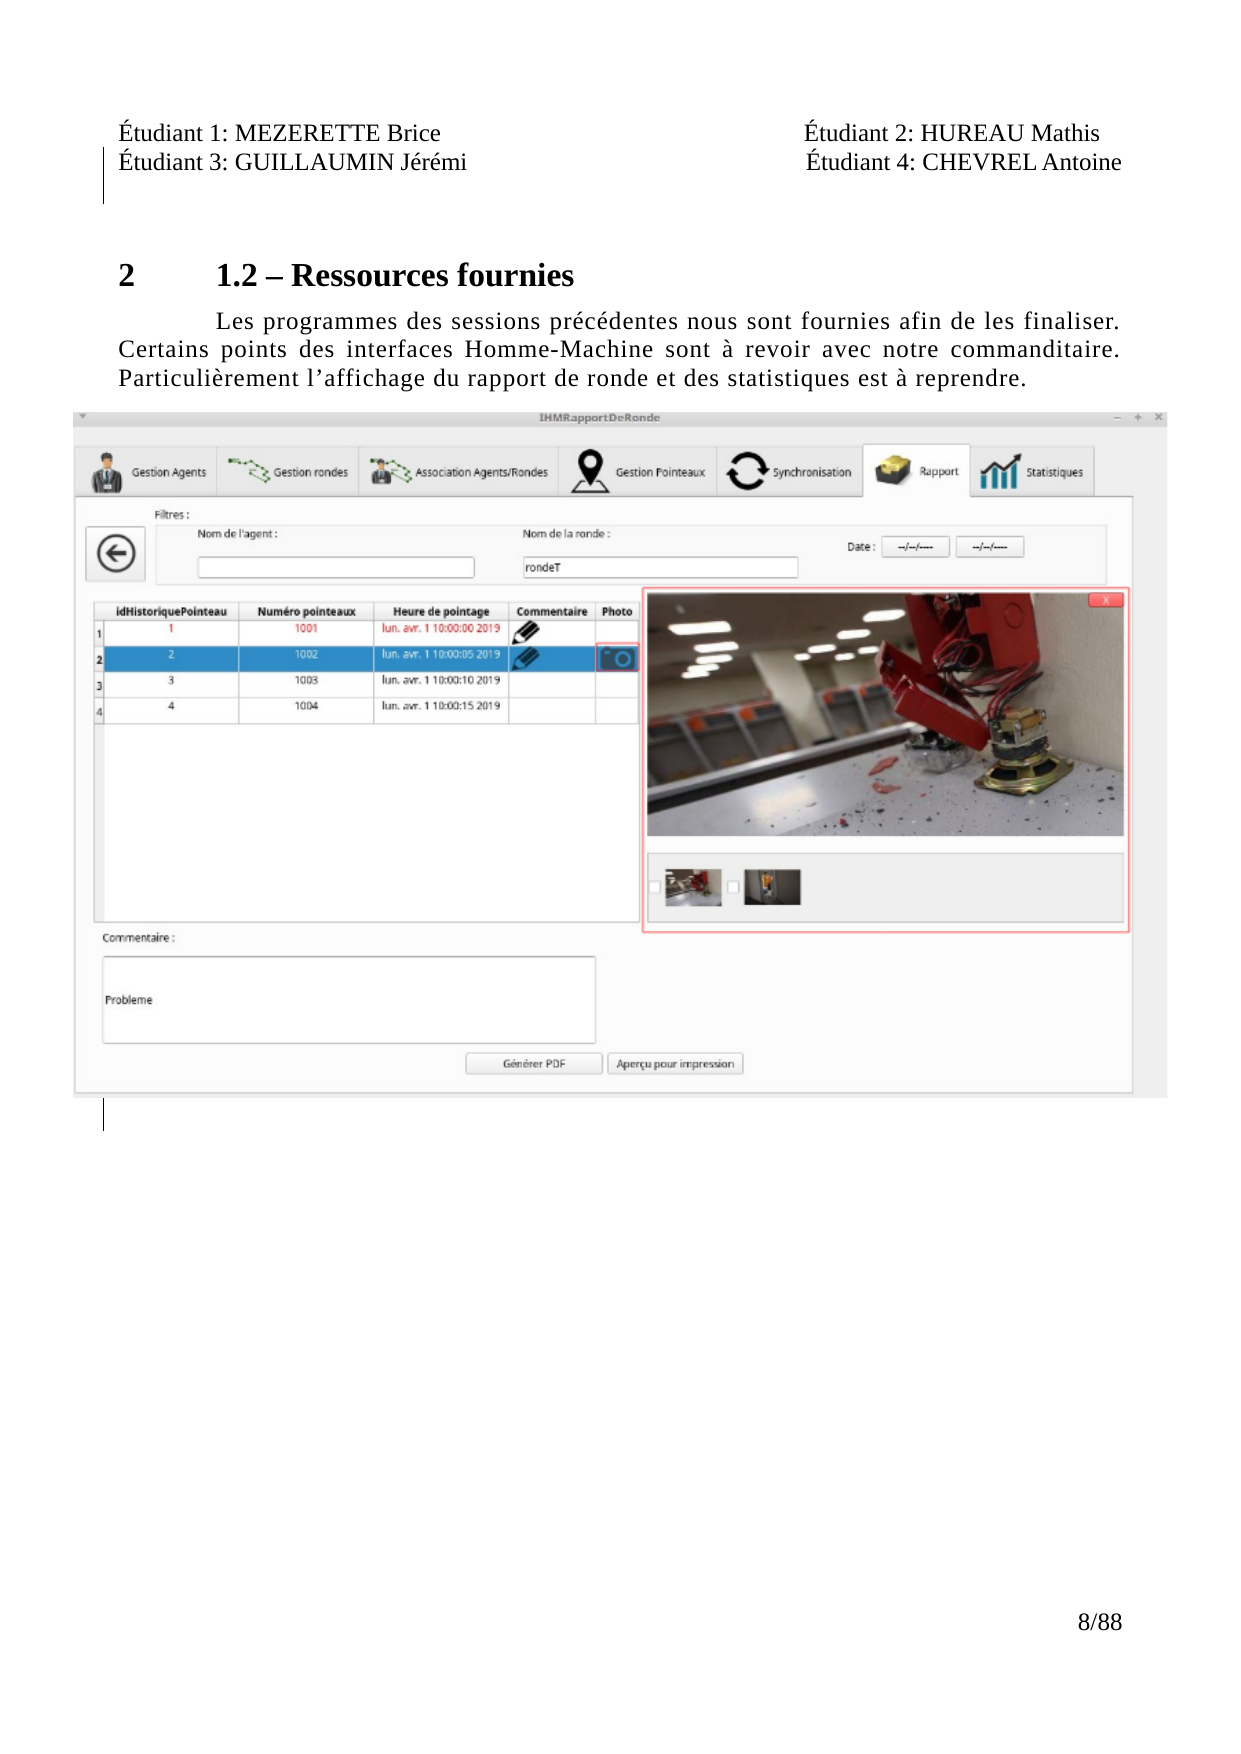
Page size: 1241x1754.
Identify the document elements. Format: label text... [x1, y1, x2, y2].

picture [73, 412, 1168, 1098]
text Les programmes des sessions précédentes nous sont fournies afin de les finaliser. Certains points des interfaces Homme-Machine sont à revoir avec notre commanditaire. Particulièrement l’affichage du rapport de ronde et des statistiques est à reprendre. [118, 306, 1122, 392]
subtitle 1.2 – Ressources fournies [118, 255, 1122, 293]
